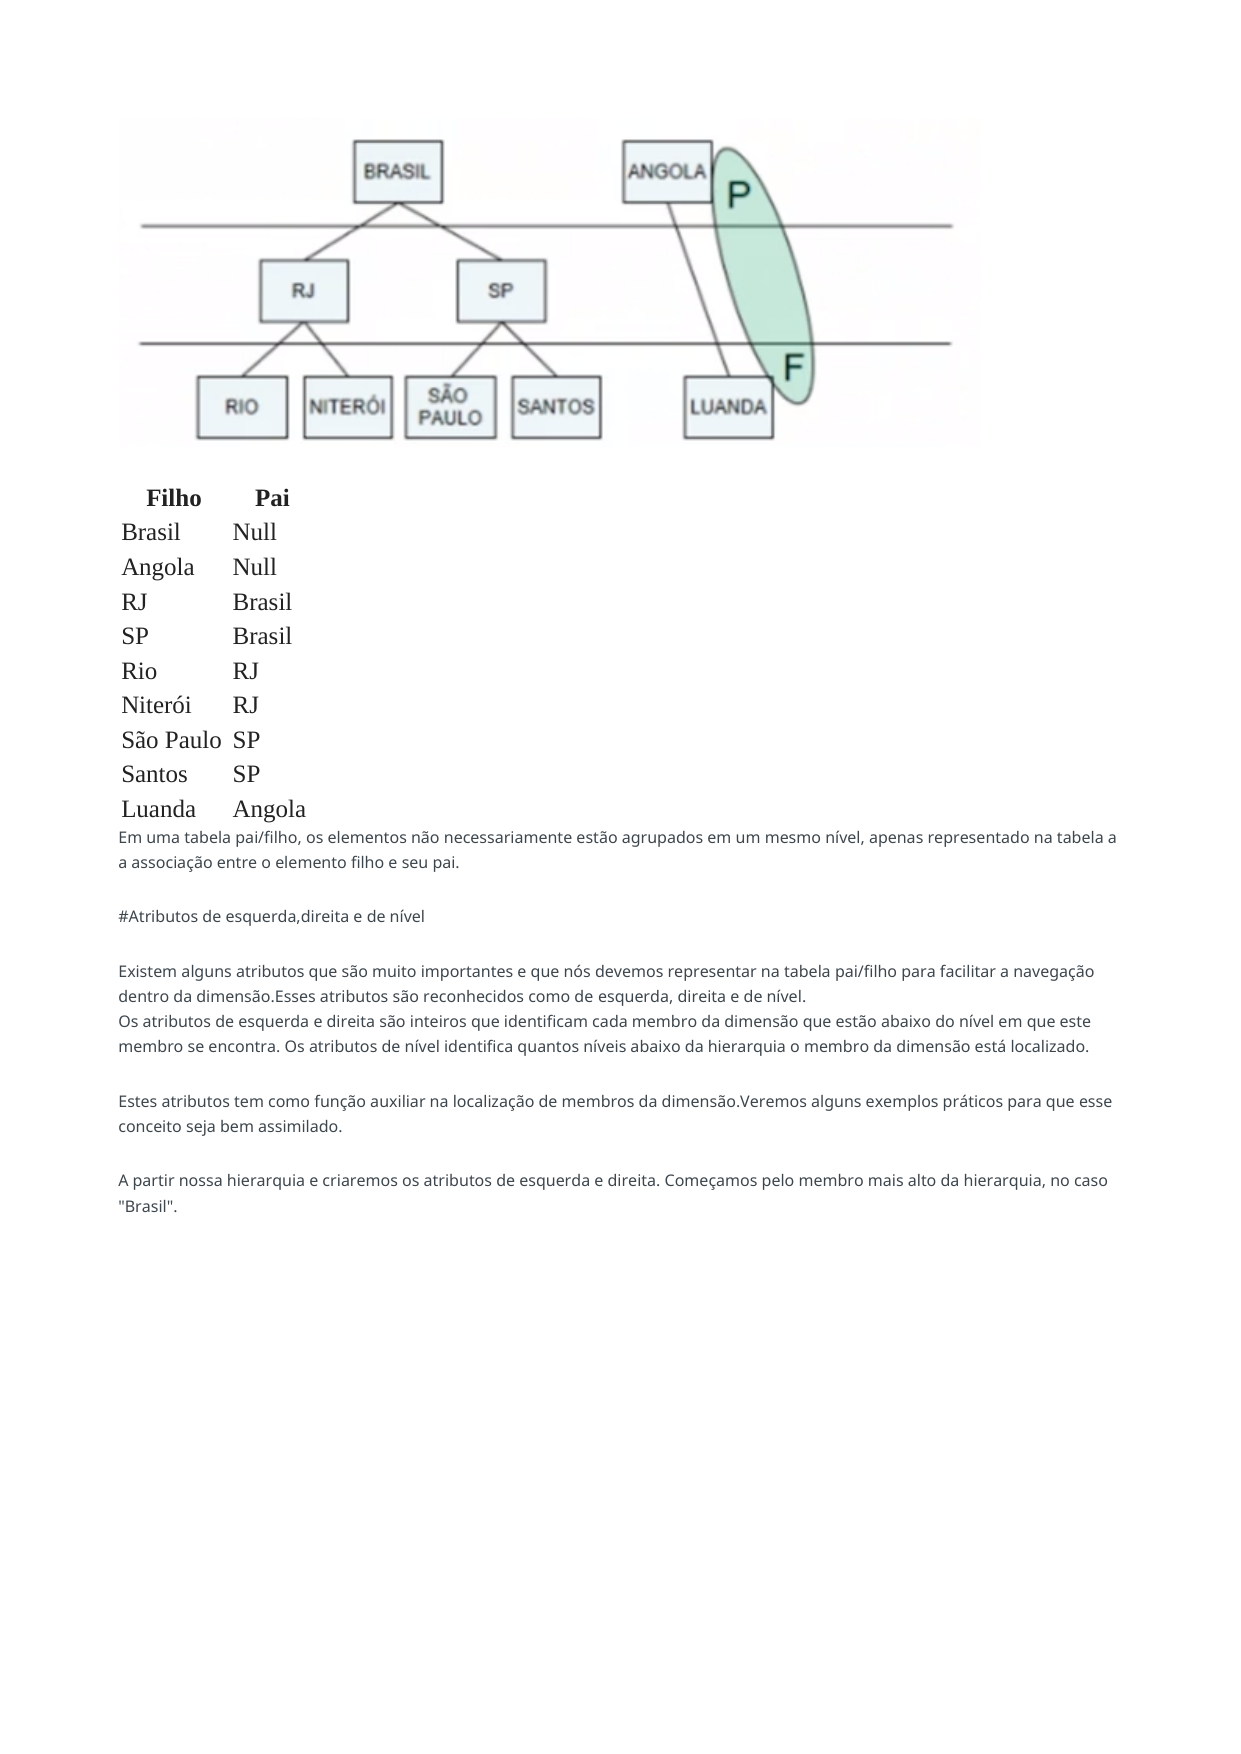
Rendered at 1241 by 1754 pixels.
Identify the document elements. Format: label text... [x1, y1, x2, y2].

table_cell RJ [230, 688, 315, 722]
table_header Pai [230, 480, 315, 514]
table_cell Brasil [230, 584, 315, 618]
text A partir nossa hierarquia e criaremos os atributos de esquerda e direita. Começamos pelo membro mais alto da hierarquia, no caso "Brasil". [118, 1170, 1122, 1217]
table_cell SP [118, 618, 229, 653]
table_cell Angola [118, 549, 229, 584]
table_cell Angola [230, 791, 315, 826]
text Em uma tabela pai/filho, os elementos não necessariamente estão agrupados em um mesmo nível, apenas representado na tabela a a associação entre o elemento filho e seu pai. [118, 826, 1122, 873]
picture [118, 118, 981, 447]
table_cell São Paulo [118, 722, 229, 757]
table_cell Santos [118, 757, 229, 791]
table_cell RJ [118, 584, 229, 618]
table_cell Luanda [118, 791, 229, 826]
table_cell Rio [118, 653, 229, 687]
table_header Filho [118, 480, 229, 514]
table_cell RJ [230, 653, 315, 687]
text Existem alguns atributos que são muito importantes e que nós devemos representar na tabela pai/filho para facilitar a navegação dentro da dimensão.Esses atributos são reconhecidos como de esquerda, direita e de nível. [118, 960, 1122, 1007]
text #Atributos de esquerda,direita e de nível [118, 906, 1122, 927]
table_cell Niterói [118, 688, 229, 722]
text Os atributos de esquerda e direita são inteiros que identificam cada membro da dimensão que estão abaixo do nível em que este membro se encontra. Os atributos de nível identifica quantos níveis abaixo da hierarquia o membro da dimensão está localizado. [118, 1010, 1122, 1057]
table_cell Brasil [230, 618, 315, 653]
table_cell SP [230, 757, 315, 791]
table_cell Null [230, 515, 315, 549]
table_cell Null [230, 549, 315, 584]
table_cell SP [230, 722, 315, 757]
table_cell Brasil [118, 515, 229, 549]
text Estes atributos tem como função auxiliar na localização de membros da dimensão.Veremos alguns exemplos práticos para que esse conceito seja bem assimilado. [118, 1090, 1122, 1137]
